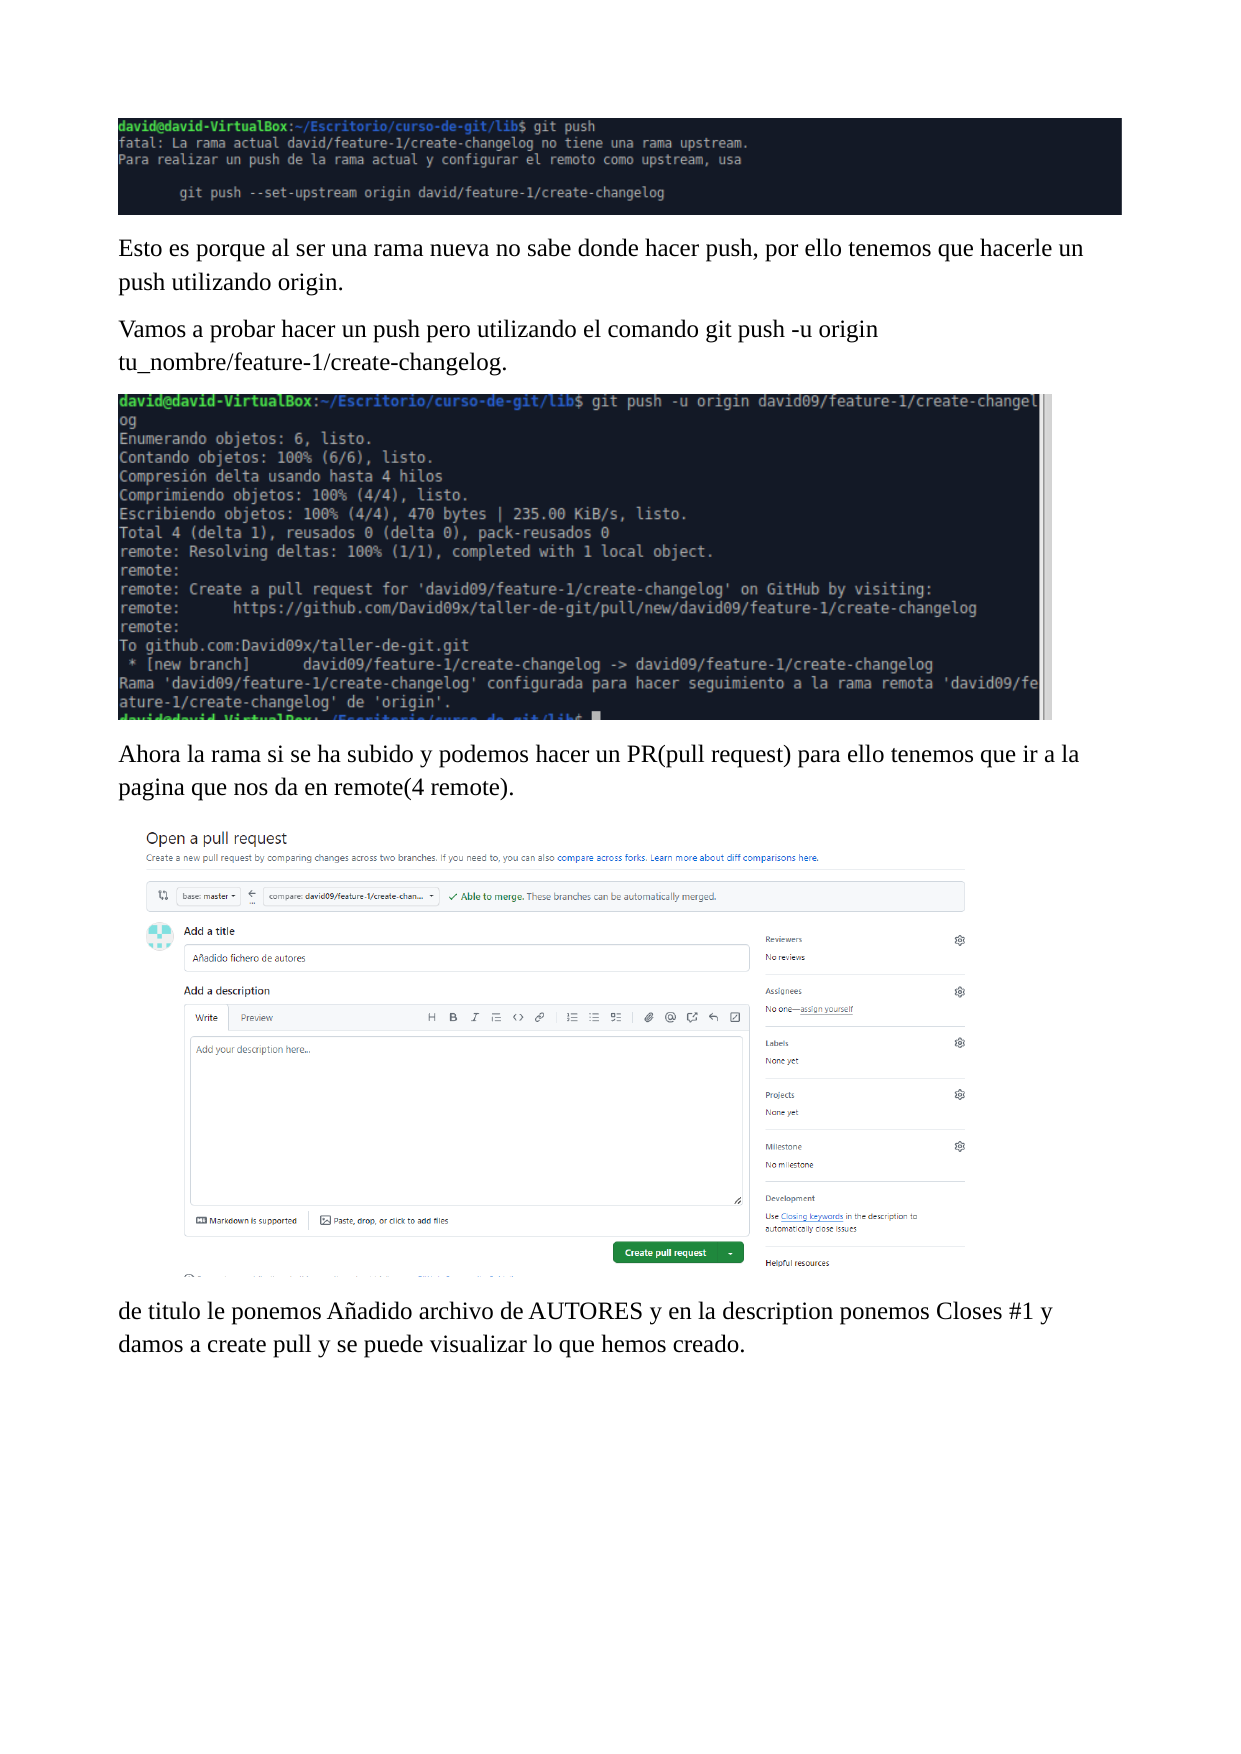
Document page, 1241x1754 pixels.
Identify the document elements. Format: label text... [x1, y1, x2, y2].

picture [118, 118, 1123, 215]
picture [118, 394, 1052, 720]
picture [118, 819, 1123, 1277]
text Ahora la rama si se ha subido y podemos hacer un PR(pull request) para ello tenemos que ir a la pagina que nos da en remote(4 remote). [118, 739, 1122, 800]
text de titulo le ponemos Añadido archivo de AUTORES y en la description ponemos Closes #1 y damos a create pull y se puede visualizar lo que hemos creado. [118, 1296, 1122, 1358]
text Vamos a probar hacer un push pero utilizando el comando git push -u origin tu_nombre/feature-1/create-changelog. [118, 314, 1122, 376]
text Esto es porque al ser una rama nueva no sabe donde hacer push, por ello tenemos que hacerle un push utilizando origin. [118, 233, 1122, 295]
